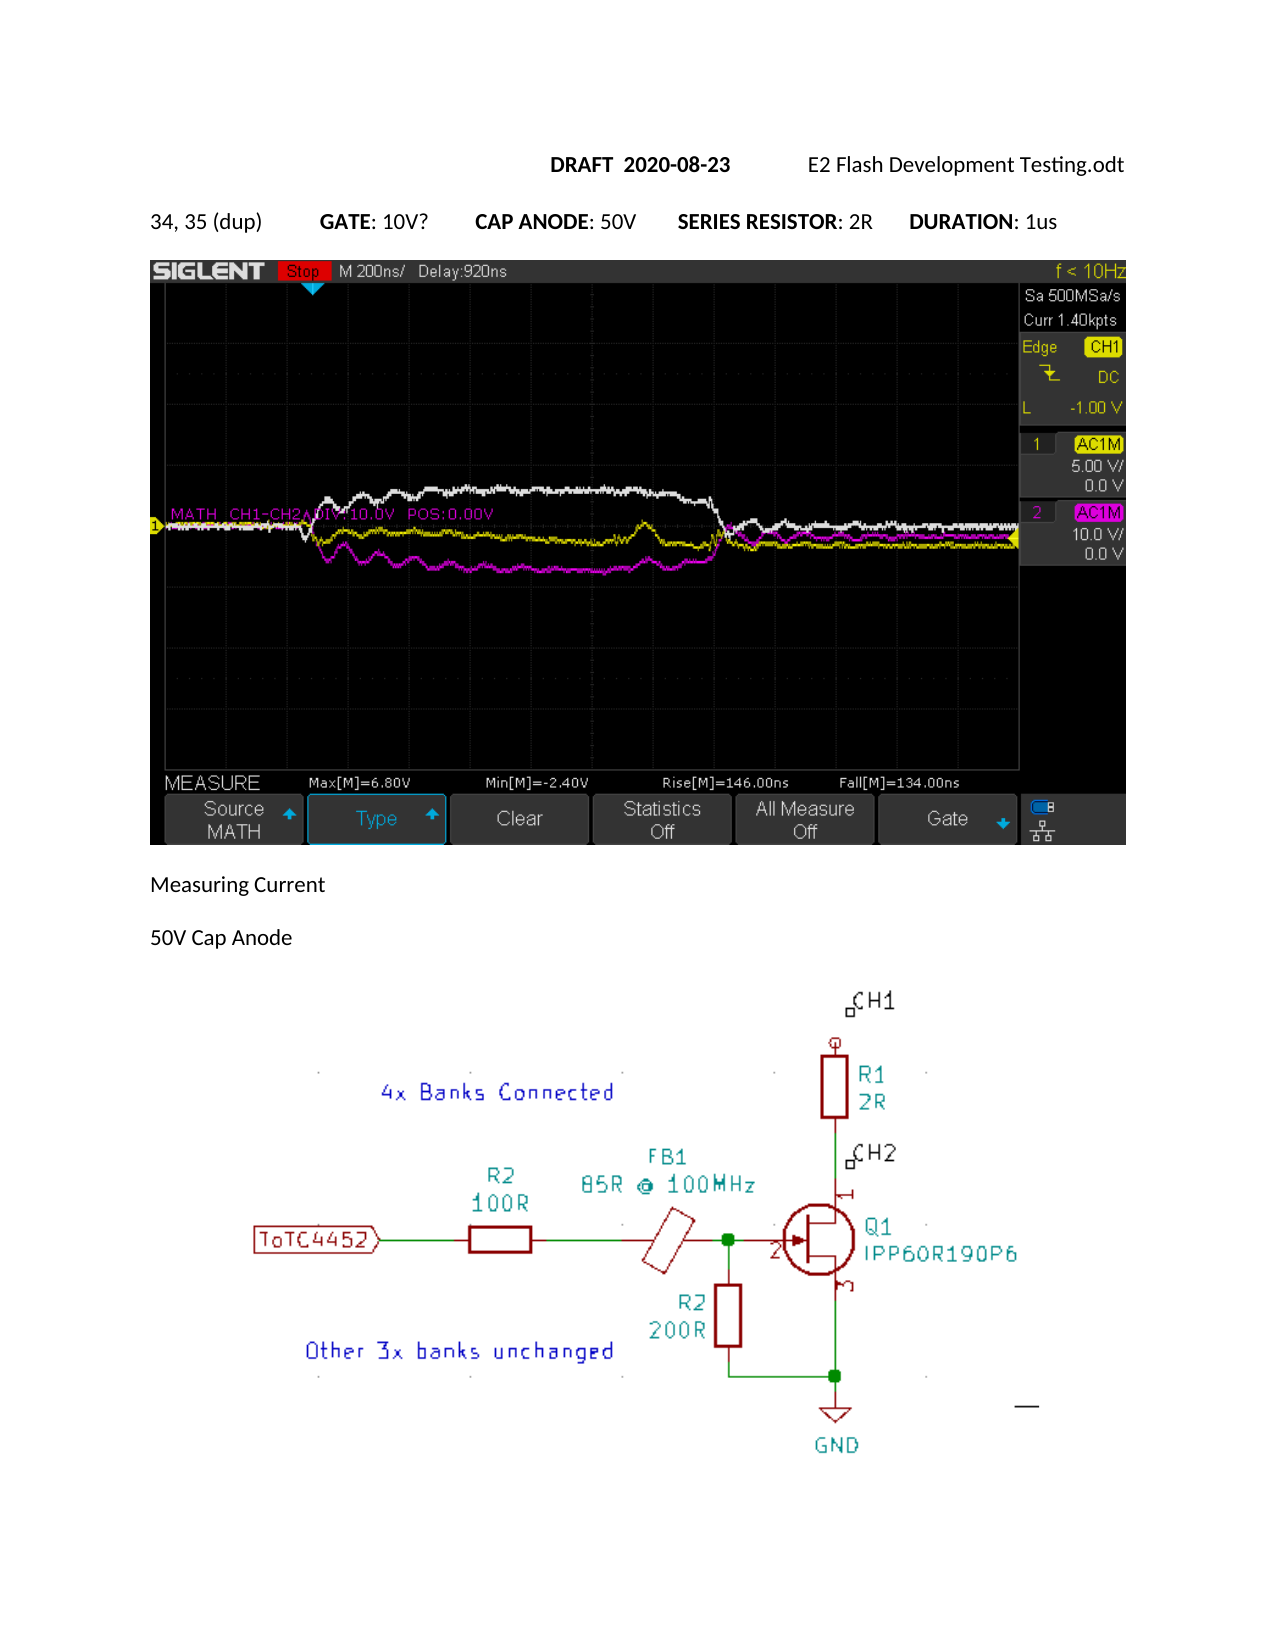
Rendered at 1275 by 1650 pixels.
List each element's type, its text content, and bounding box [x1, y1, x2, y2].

text 34, 35 (dup) GATE: 10V? CAP ANODE: 50V SERIES RESISTOR: 2R DURATION: 1us [150, 207, 1125, 236]
text Measuring Current [150, 870, 1125, 898]
picture [150, 260, 1126, 845]
picture [309, 796, 444, 843]
text 50V Cap Anode [150, 923, 1125, 951]
picture [236, 976, 1040, 1472]
